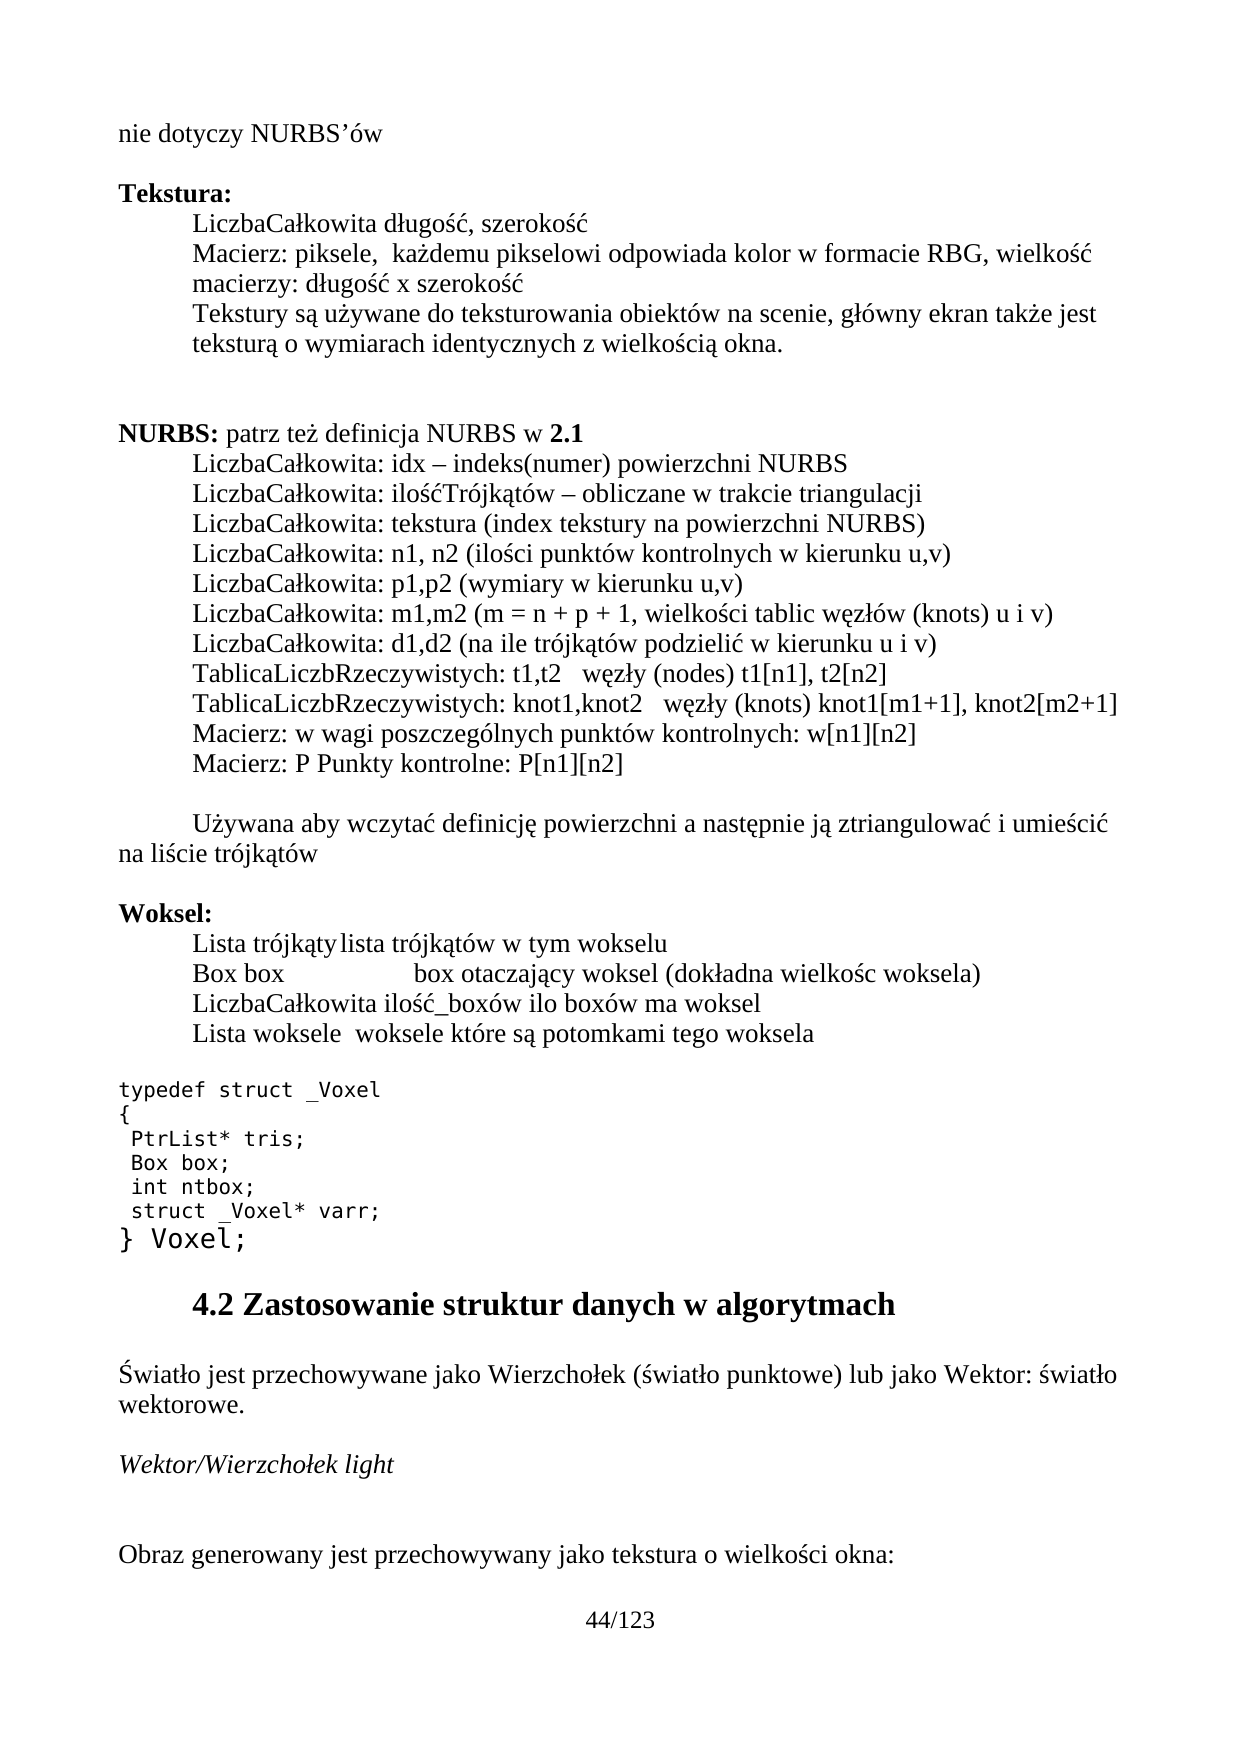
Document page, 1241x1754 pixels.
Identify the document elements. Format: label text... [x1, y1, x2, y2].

text Wektor/Wierzchołek light [118, 1449, 1122, 1479]
text Światło jest przechowywane jako Wierzchołek (światło punktowe) lub jako Wektor: światło wektorowe. [118, 1359, 1122, 1419]
text LiczbaCałkowita ilość_boxów ilo boxów ma woksel [118, 988, 1122, 1018]
text Obraz generowany jest przechowywany jako tekstura o wielkości okna: [118, 1539, 1122, 1569]
text Macierz: piksele, każdemu pikselowi odpowiada kolor w formacie RBG, wielkość macierzy: długość x szerokość [192, 238, 1122, 298]
text TablicaLiczbRzeczywistych: knot1,knot2 węzły (knots) knot1[m1+1], knot2[m2+1] [118, 688, 1122, 718]
text LiczbaCałkowita: p1,p2 (wymiary w kierunku u,v) [118, 568, 1122, 598]
text Macierz: P Punkty kontrolne: P[n1][n2] [118, 748, 1122, 778]
text 4.2 Zastosowanie struktur danych w algorytmach [118, 1285, 1122, 1322]
text LiczbaCałkowita: d1,d2 (na ile trójkątów podzielić w kierunku u i v) [118, 628, 1122, 658]
text LiczbaCałkowita długość, szerokość [118, 208, 1122, 238]
text Tekstura: [118, 178, 1122, 208]
text { [118, 1102, 1122, 1127]
text struct _Voxel* varr; [118, 1199, 1122, 1224]
text Box box box otaczający woksel (dokładna wielkośc woksela) [118, 958, 1122, 988]
text Używana aby wczytać definicję powierzchni a następnie ją ztriangulować i umieścić na liście trójkątów [118, 808, 1122, 868]
text PtrList* tris; [118, 1127, 1122, 1151]
text Tekstury są używane do teksturowania obiektów na scenie, główny ekran także jest teksturą o wymiarach identycznych z wielkością okna. [192, 298, 1122, 358]
text LiczbaCałkowita: tekstura (index tekstury na powierzchni NURBS) [118, 508, 1122, 538]
text LiczbaCałkowita: ilośćTrójkątów – obliczane w trakcie triangulacji [118, 478, 1122, 508]
text LiczbaCałkowita: n1, n2 (ilości punktów kontrolnych w kierunku u,v) [118, 538, 1122, 568]
text Lista trójkąty lista trójkątów w tym wokselu [118, 928, 1122, 958]
text TablicaLiczbRzeczywistych: t1,t2 węzły (nodes) t1[n1], t2[n2] [118, 658, 1122, 688]
text Box box; [118, 1151, 1122, 1175]
text int ntbox; [118, 1175, 1122, 1199]
text typedef struct _Voxel [118, 1078, 1122, 1102]
text LiczbaCałkowita: m1,m2 (m = n + p + 1, wielkości tablic węzłów (knots) u i v) [118, 598, 1122, 628]
text } Voxel; [118, 1224, 1122, 1255]
text Macierz: w wagi poszczególnych punktów kontrolnych: w[n1][n2] [118, 718, 1122, 748]
text nie dotyczy NURBS’ów [118, 118, 1122, 148]
text Lista woksele woksele które są potomkami tego woksela [118, 1018, 1122, 1048]
text Woksel: [118, 898, 1122, 928]
text LiczbaCałkowita: idx – indeks(numer) powierzchni NURBS [118, 448, 1122, 478]
text NURBS: patrz też definicja NURBS w 2.1 [118, 418, 1122, 448]
